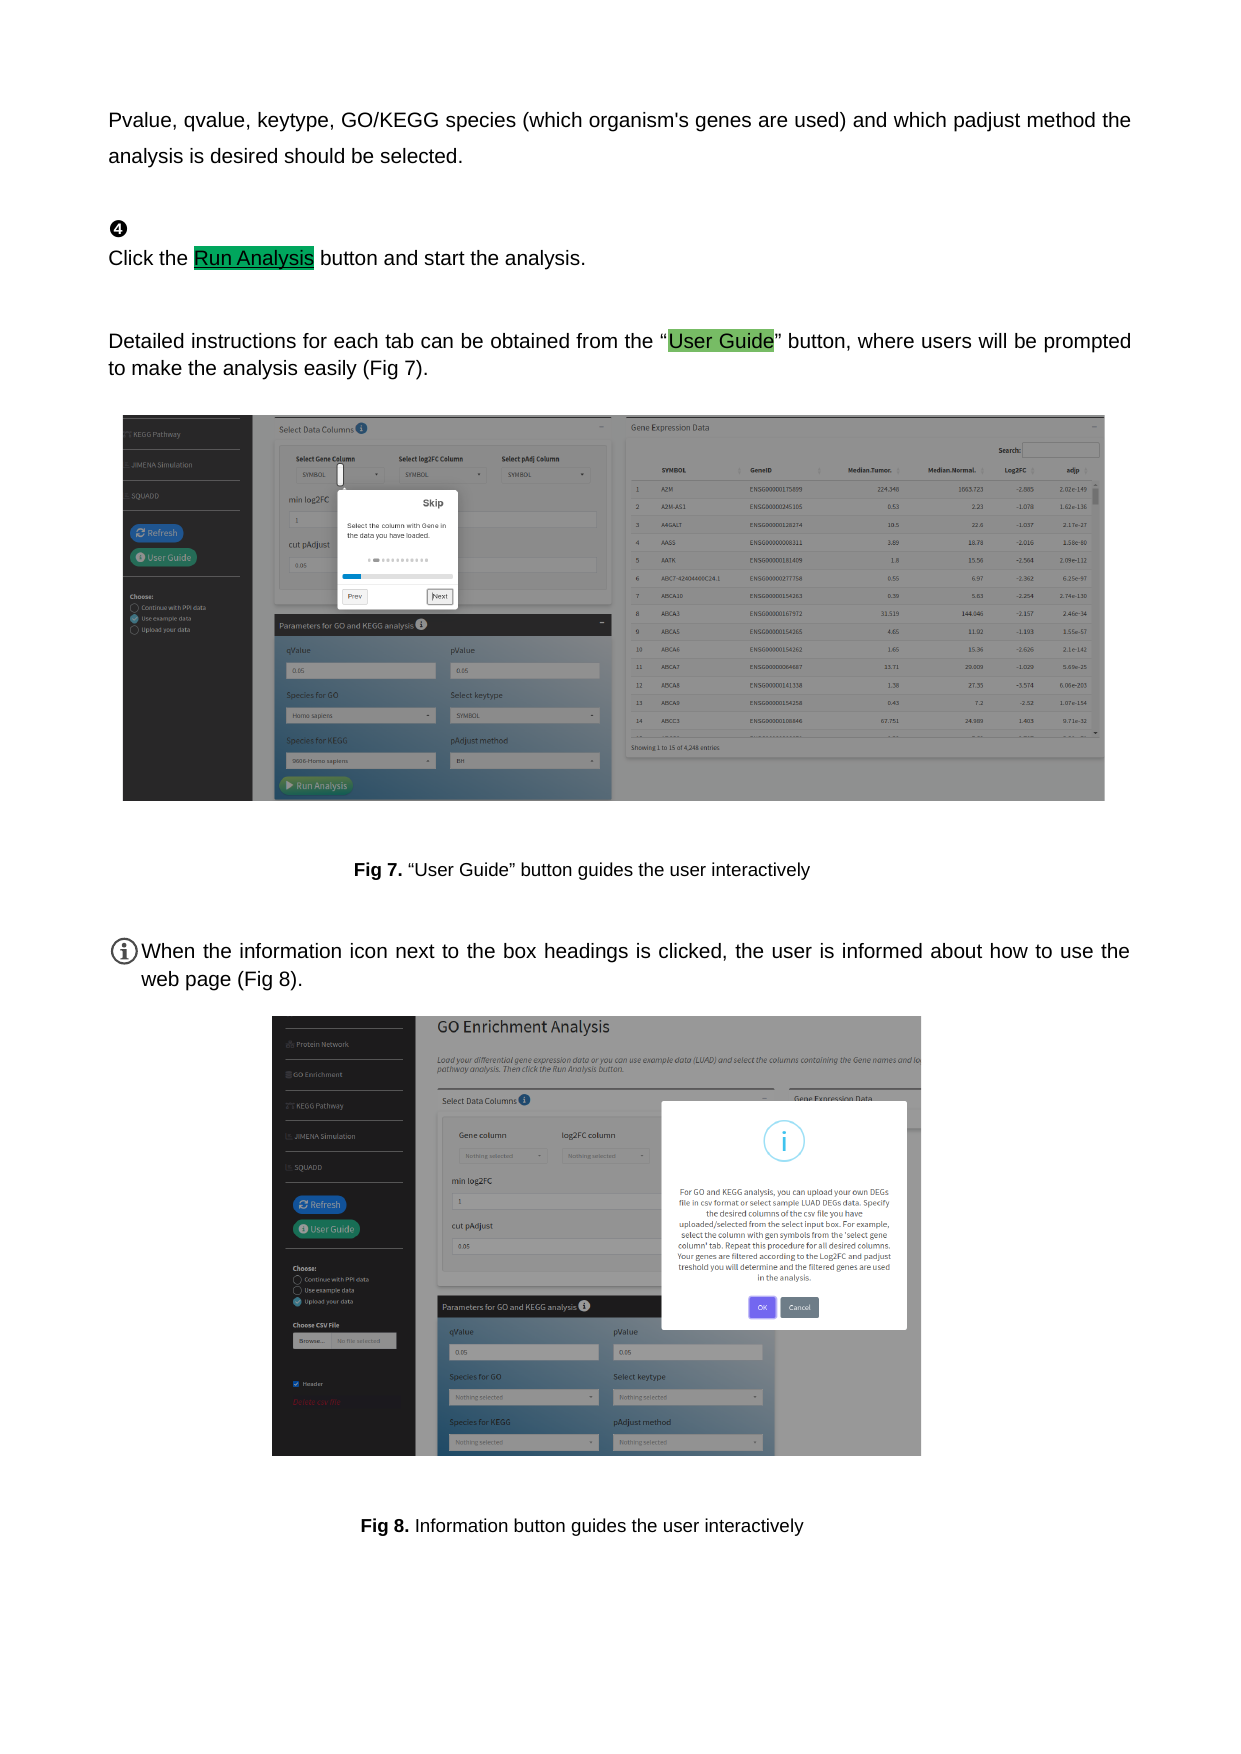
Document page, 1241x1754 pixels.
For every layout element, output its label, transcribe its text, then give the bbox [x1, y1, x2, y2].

text Pvalue, qvalue, keytype, GO/KEGG species (which organism's genes are used) and which padjust method the analysis is desired should be selected. [108, 108, 1132, 168]
text Click the Run Analysis button and start the analysis. [108, 246, 1132, 270]
text Fig 7. “User Guide” button guides the user interactively [31, 859, 1132, 881]
text When the information icon next to the box headings is clicked, the user is informed about how to use the web page (Fig 8). [108, 939, 1132, 990]
text ❹ [108, 216, 1132, 242]
picture [122, 415, 1105, 801]
text Detailed instructions for each tab can be obtained from the “User Guide” button, where users will be prompted to make the analysis easily (Fig 7). [108, 328, 1132, 380]
text Fig 8. Information button guides the user interactively [31, 1514, 1132, 1536]
